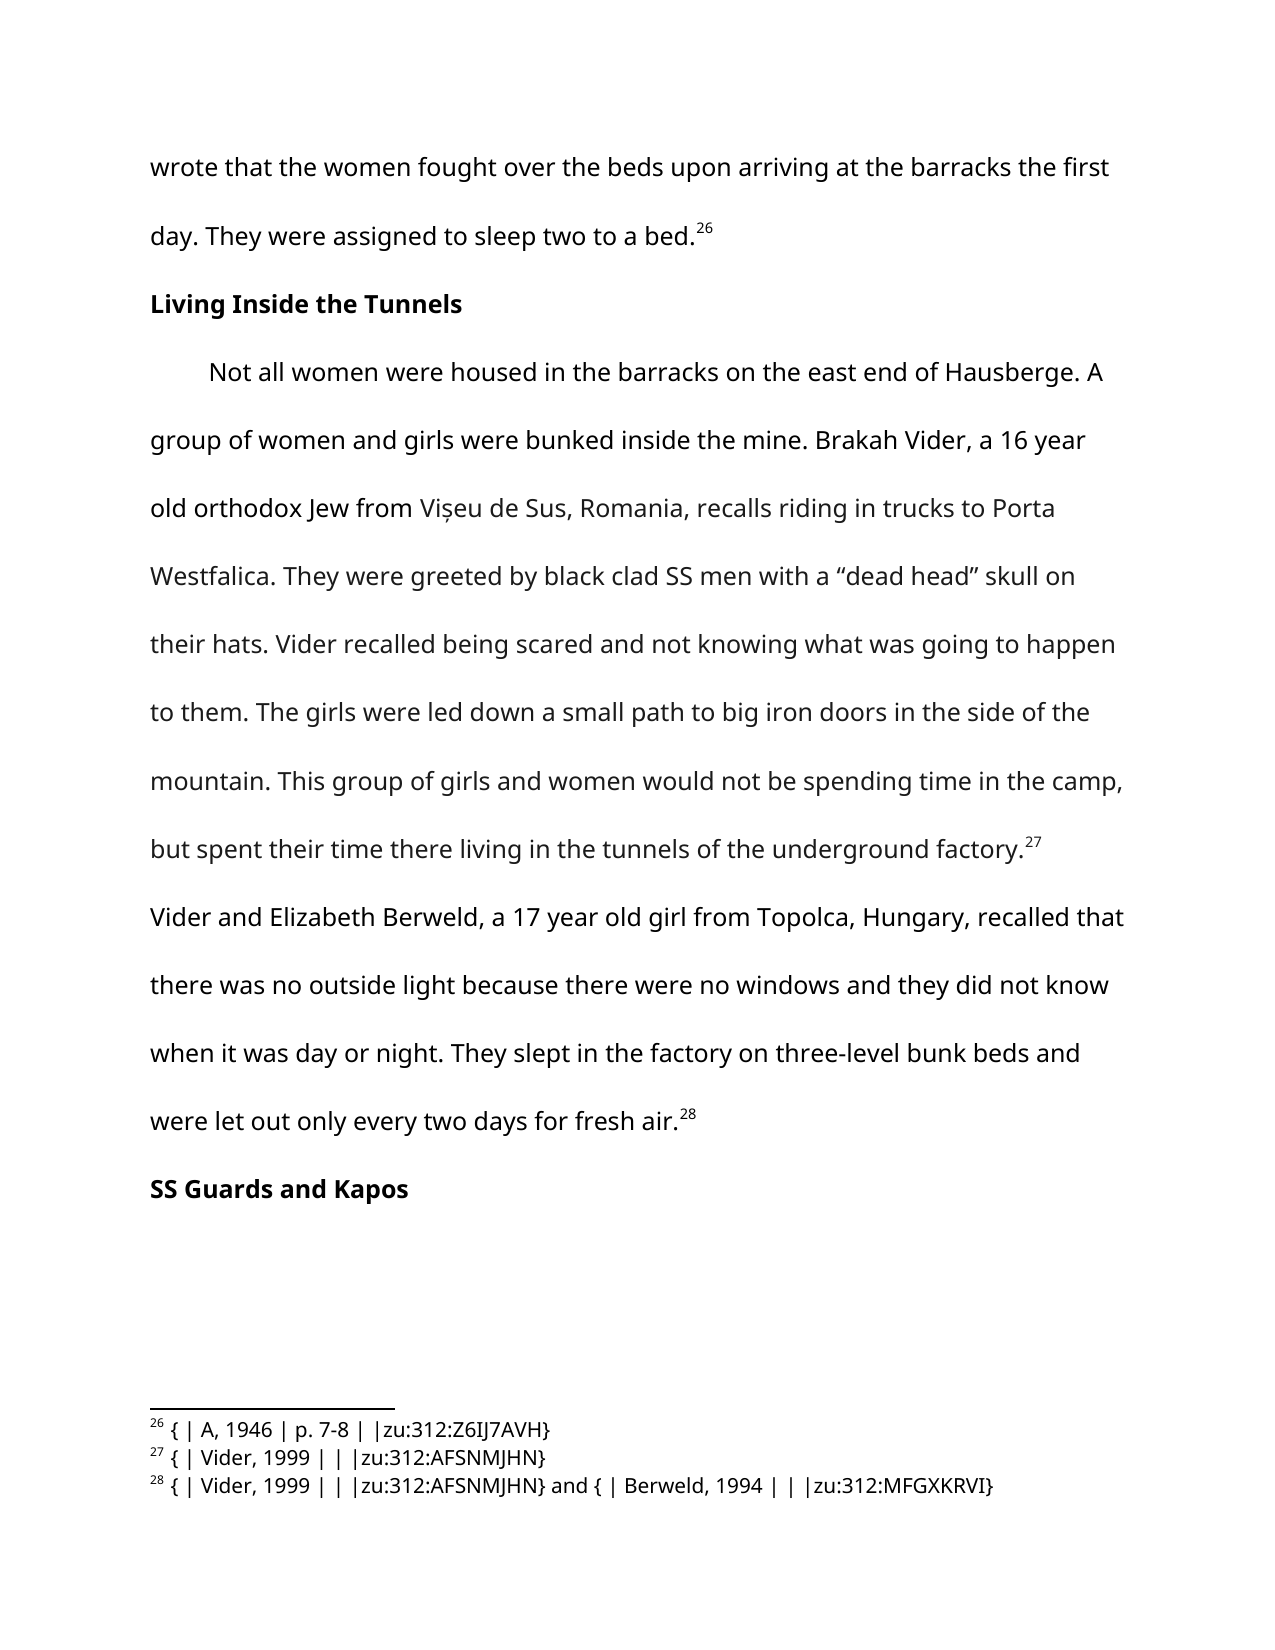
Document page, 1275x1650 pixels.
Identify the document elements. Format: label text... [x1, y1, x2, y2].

text Living Inside the Tunnels [150, 286, 1125, 320]
text Vider and Elizabeth Berweld, a 17 year old girl from Topolca, Hungary, recalled that there was no outside light because there were no windows and they did not know when it was day or night. They slept in the factory on three-level bunk beds and were let out only every two days for fresh air. [150, 899, 1125, 1138]
text SS Guards and Kapos [150, 1172, 1125, 1206]
text Not all women were housed in the barracks on the east end of Hausberge. A group of women and girls were bunked inside the mine. Brakah Vider, a 16 year old orthodox Jew from Vișeu de Sus, Romania, recalls riding in trucks to Porta Westfalica. They were greeted by black clad SS men with a “dead head” skull on their hats. Vider recalled being scared and not knowing what was going to happen to them. The girls were led down a small path to big iron doors in the side of the mountain. This group of girls and women would not be spending time in the camp, but spent their time there living in the tunnels of the underground factory. [150, 354, 1125, 865]
text { | Vider, 1999 | | |zu:312:AFSNMJHN} and { | Berweld, 1994 | | |zu:312:MFGXKRVI} [150, 1472, 1125, 1500]
text wrote that the women fought over the beds upon arriving at the barracks the first day. They were assigned to sleep two to a bed. [150, 150, 1125, 252]
text { | Vider, 1999 | | |zu:312:AFSNMJHN} [150, 1443, 1125, 1472]
text { | A, 1946 | p. 7-8 | |zu:312:Z6IJ7AVH} [150, 1415, 1125, 1443]
